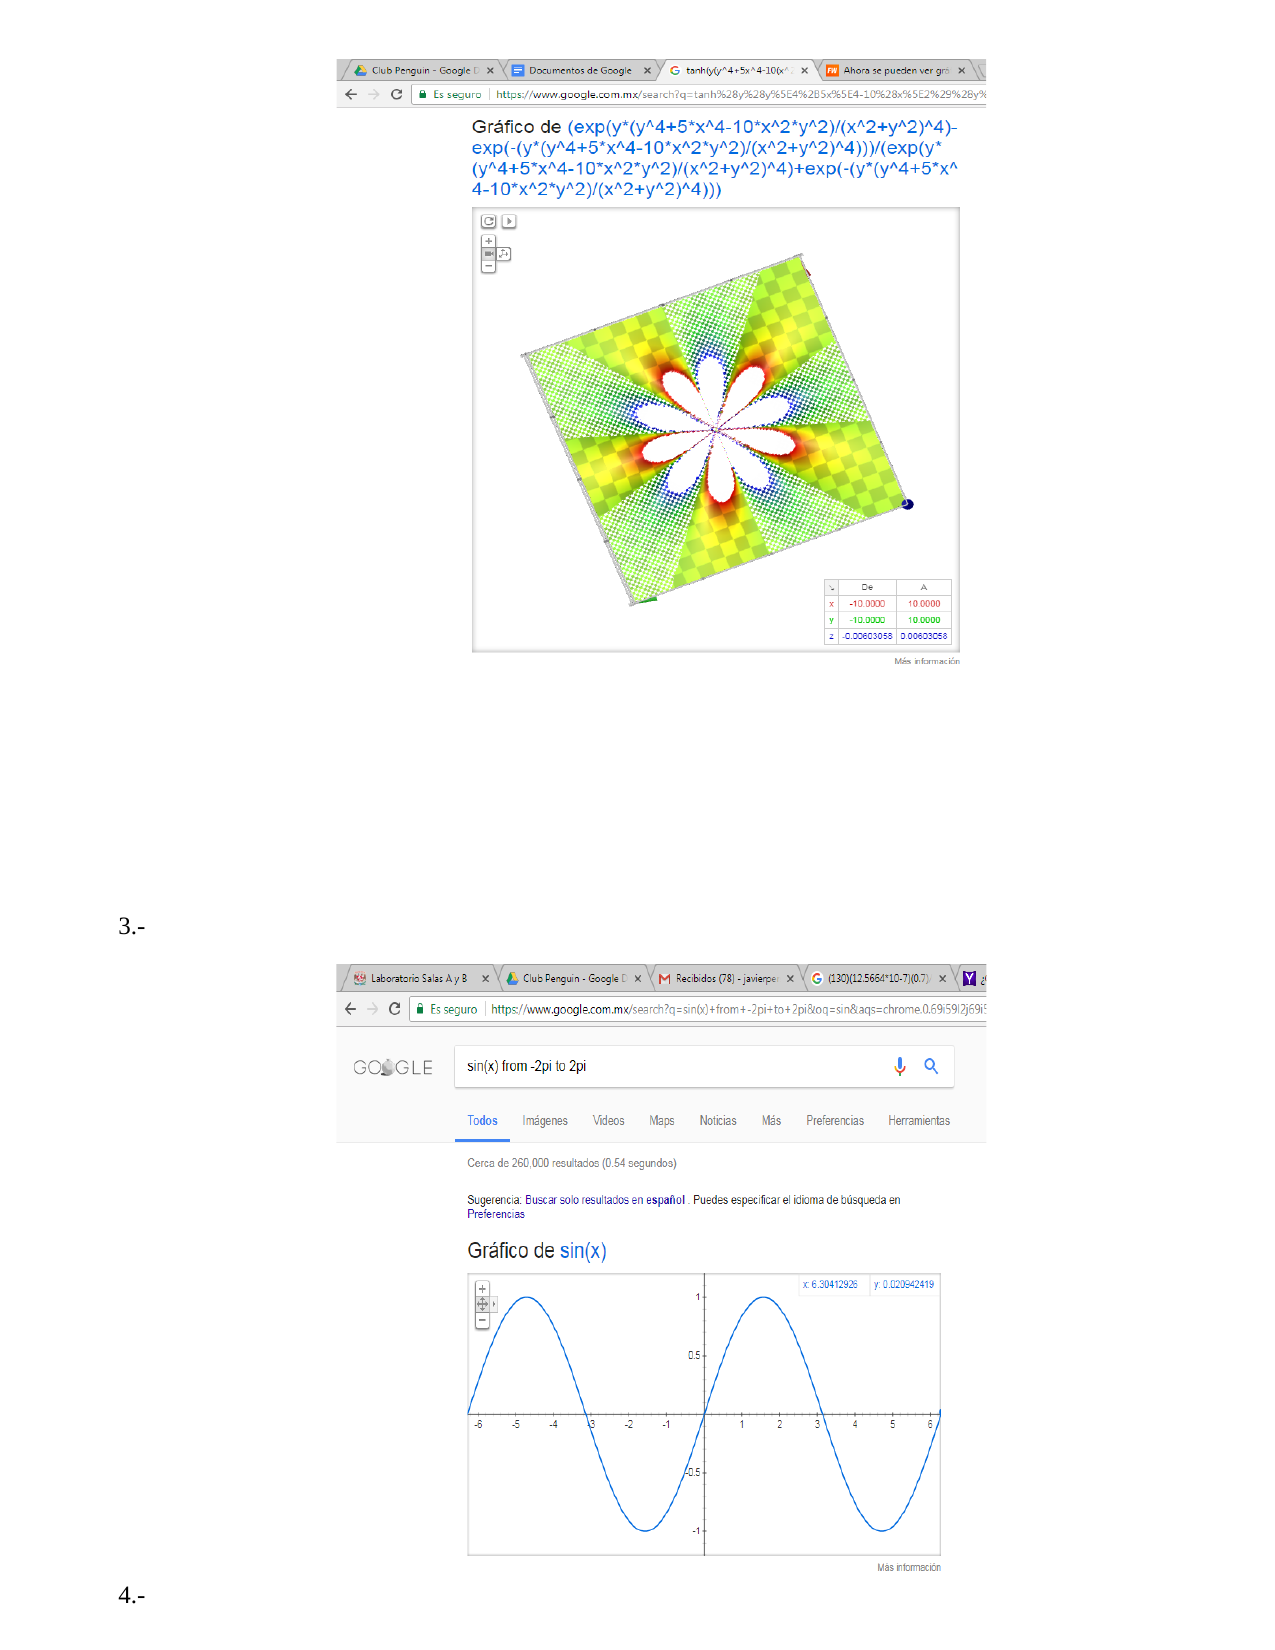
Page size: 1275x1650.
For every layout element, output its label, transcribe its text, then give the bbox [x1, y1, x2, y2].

text 3.- [118, 911, 1205, 939]
text 4.- [118, 1581, 1205, 1609]
